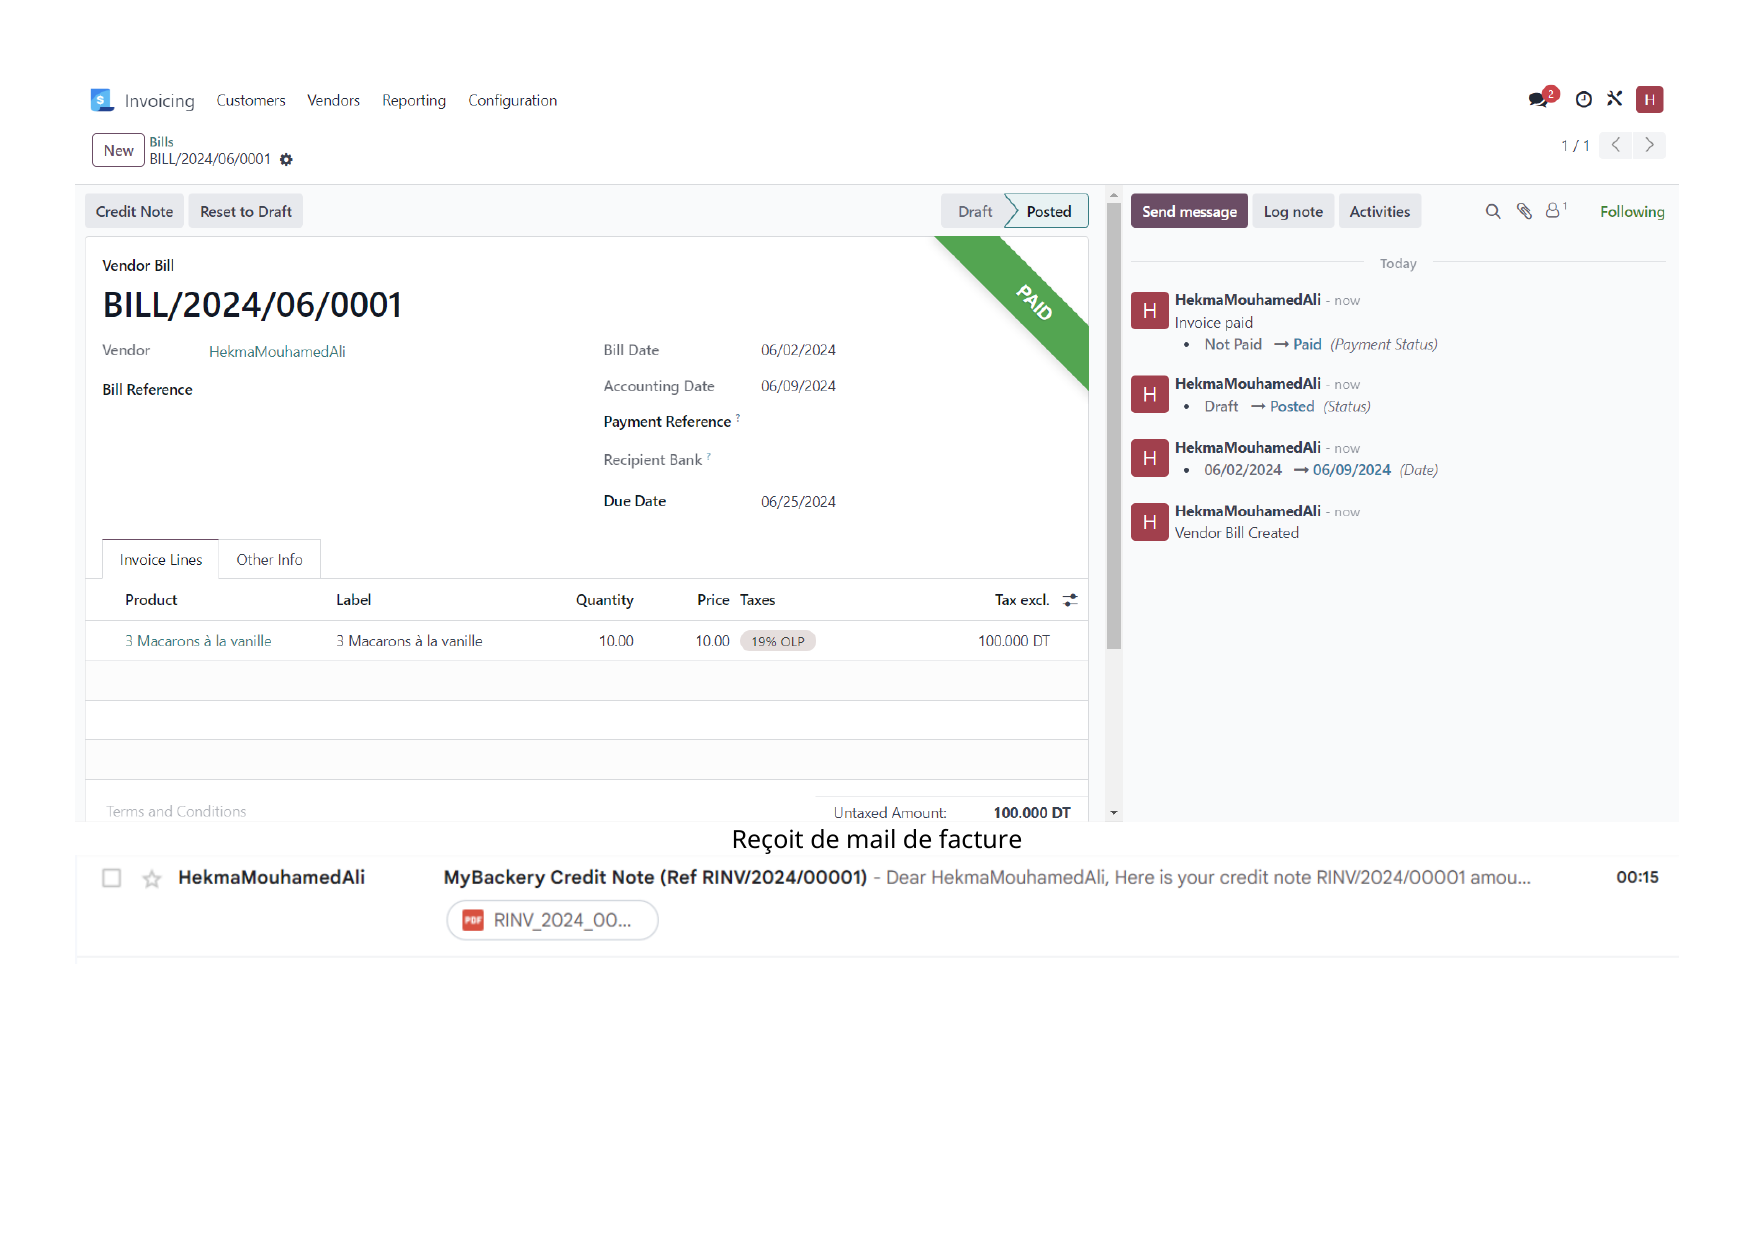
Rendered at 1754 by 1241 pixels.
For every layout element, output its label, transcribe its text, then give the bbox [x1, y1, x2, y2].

text Reçoit de mail de facture [75, 822, 1679, 855]
